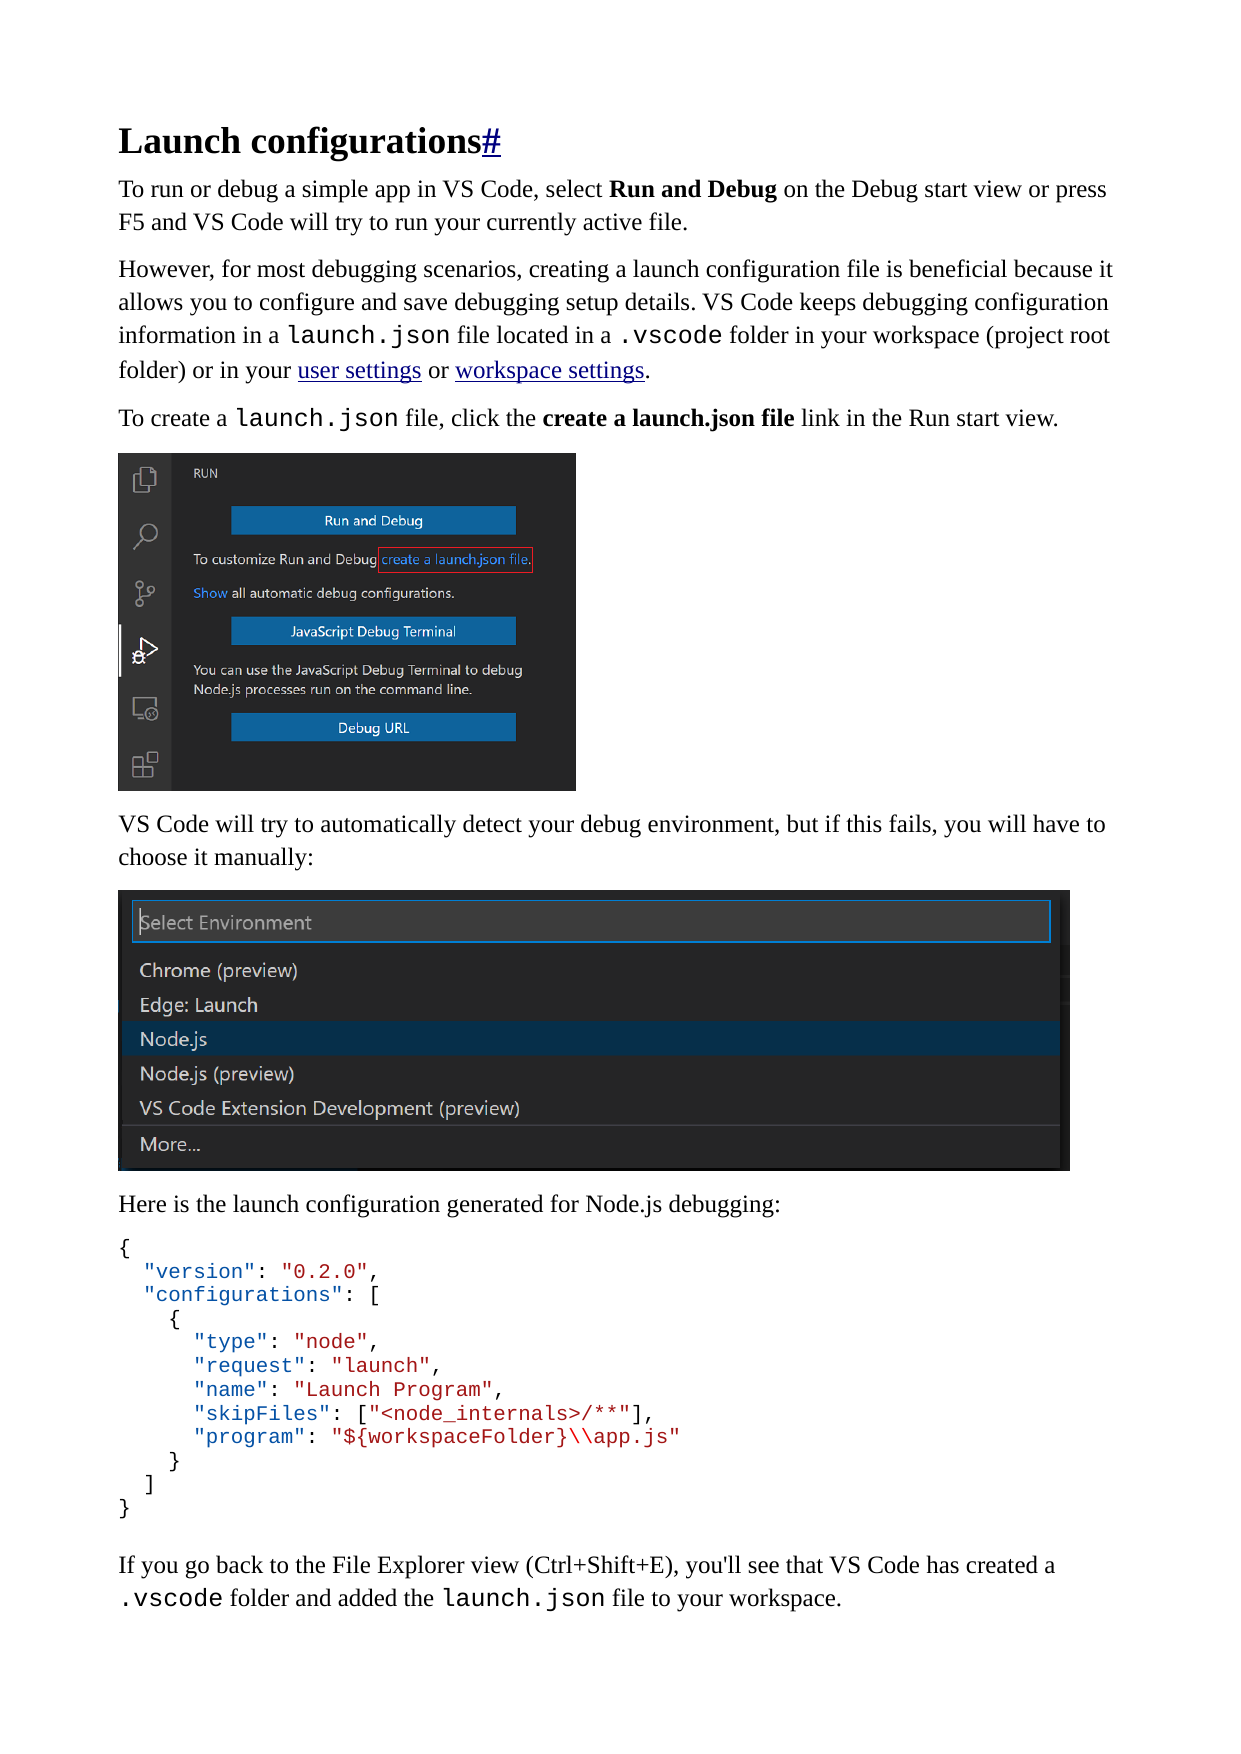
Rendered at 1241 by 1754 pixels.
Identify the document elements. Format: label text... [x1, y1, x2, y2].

text "skipFiles": ["<node_internals>/**"], [118, 1402, 1122, 1426]
text To create a launch.json file, click the create a launch.json file link in the Run start view. [118, 403, 1122, 434]
text "configurations": [ [118, 1284, 1122, 1308]
picture [118, 453, 576, 791]
text VS Code will try to automatically detect your debug environment, but if this fails, you will have to choose it manually: [118, 809, 1122, 871]
text However, for most debugging scenarios, creating a launch configuration file is beneficial because it allows you to configure and save debugging setup details. VS Code keeps debugging configuration information in a launch.json file located in a .vscode folder in your workspace (project root folder) or in your user settings or workspace settings. [118, 254, 1122, 384]
text } [118, 1497, 1122, 1521]
text ] [118, 1473, 1122, 1497]
text } [118, 1450, 1122, 1473]
subtitle Launch configurations# [118, 118, 1122, 161]
text Here is the launch configuration generated for Node.js debugging: [118, 1189, 1122, 1218]
text "request": "launch", [118, 1355, 1122, 1379]
text If you go back to the File Explorer view (Ctrl+Shift+E), you'll see that VS Code has created a .vscode folder and added the launch.json file to your workspace. [118, 1550, 1122, 1614]
text "program": "${workspaceFolder}\\app.js" [118, 1426, 1122, 1450]
text To run or debug a simple app in VS Code, select Run and Debug on the Debug start view or press F5 and VS Code will try to run your currently active file. [118, 174, 1122, 236]
picture [118, 890, 1070, 1171]
text { [118, 1237, 1122, 1261]
text { [118, 1308, 1122, 1332]
text "type": "node", [118, 1332, 1122, 1355]
text "name": "Launch Program", [118, 1379, 1122, 1402]
text "version": "0.2.0", [118, 1261, 1122, 1284]
